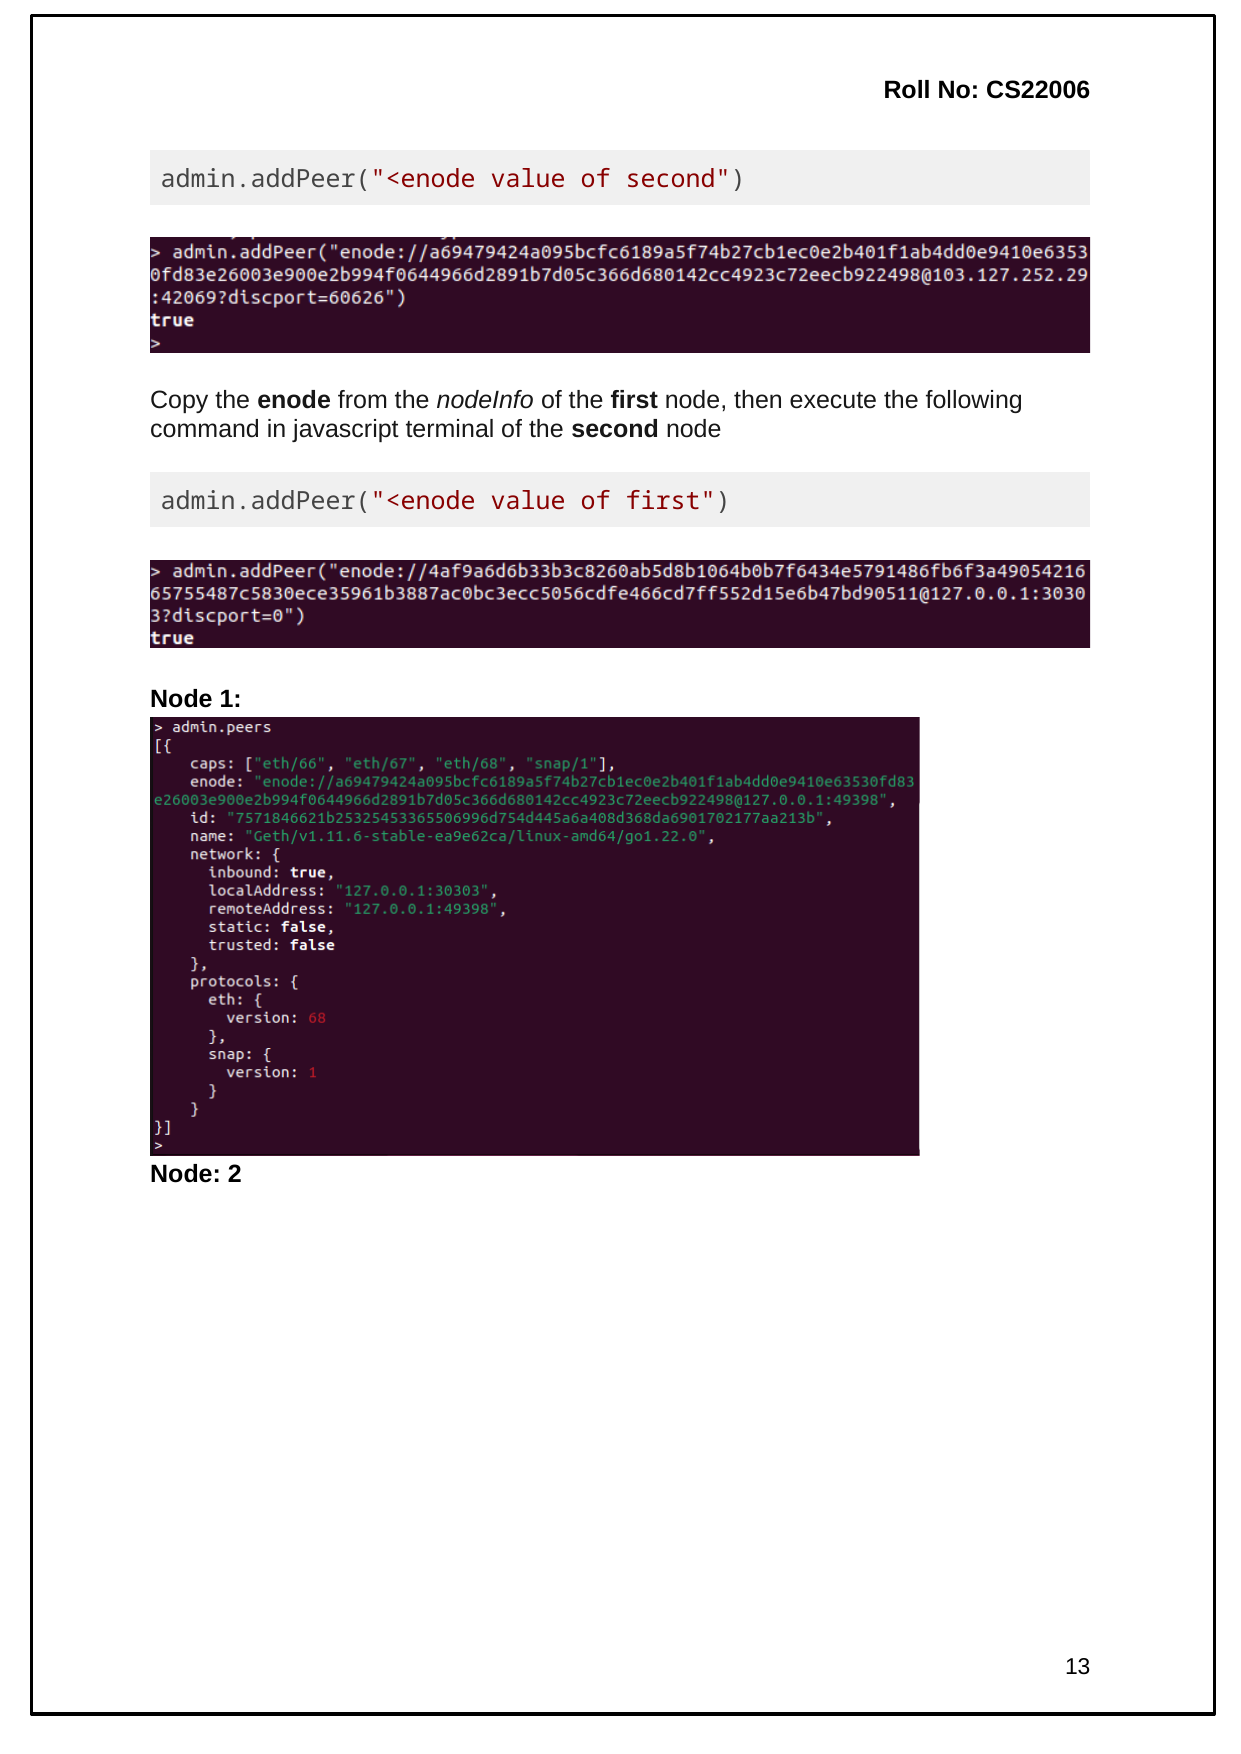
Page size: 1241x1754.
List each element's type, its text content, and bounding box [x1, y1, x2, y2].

text Copy the enode from the nodeInfo of the first node, then execute the following command in javascript terminal of the second node [150, 386, 1090, 443]
table_header admin.addPeer("<enode value of second") [150, 150, 1090, 205]
text Node 1: [150, 684, 1090, 713]
picture [150, 717, 920, 1156]
picture [150, 560, 1091, 648]
table_header admin.addPeer("<enode value of first") [150, 472, 1090, 527]
picture [150, 237, 1091, 353]
text Node: 2 [150, 1159, 1090, 1188]
